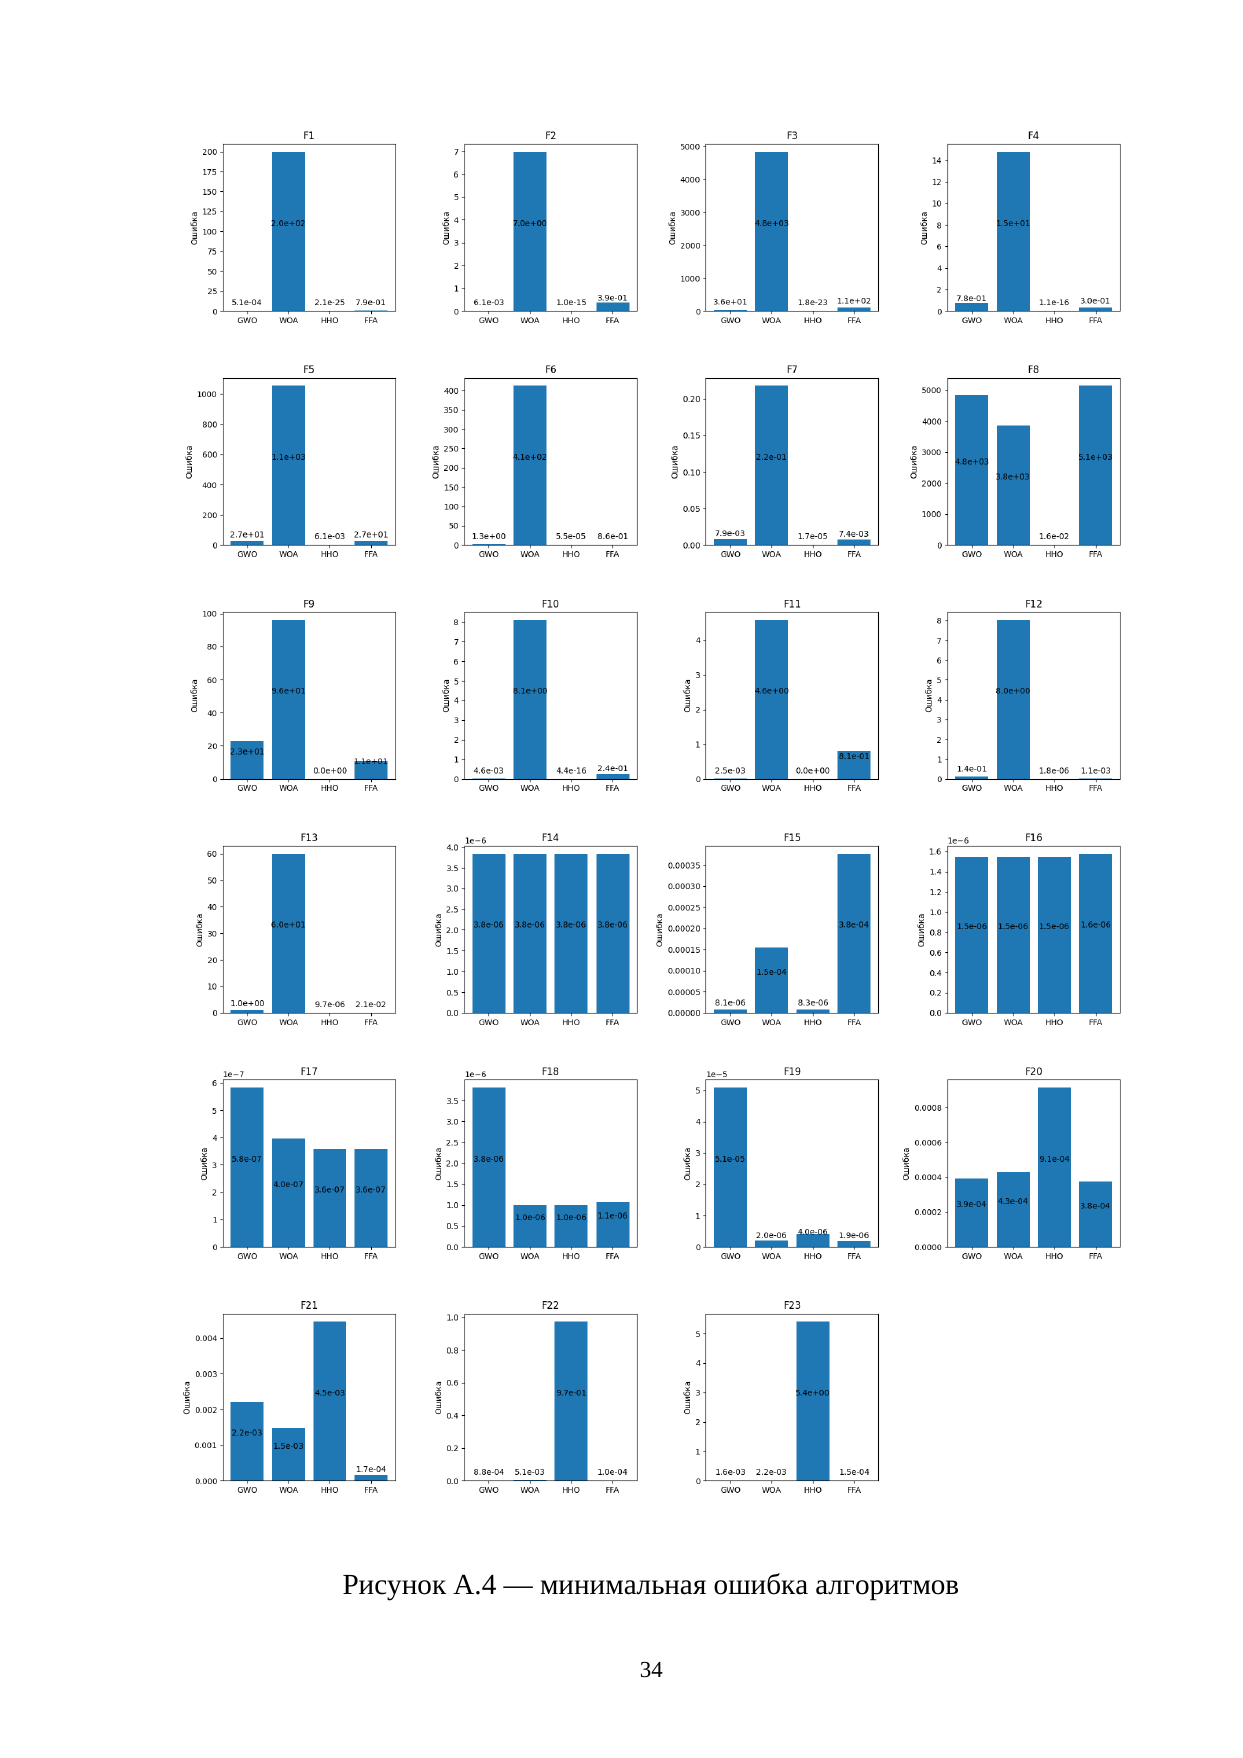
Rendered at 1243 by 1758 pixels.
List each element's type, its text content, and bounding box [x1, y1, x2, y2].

text Рисунок А.4 — минимальная ошибка алгоритмов [177, 1567, 1124, 1600]
picture [177, 125, 1125, 1500]
